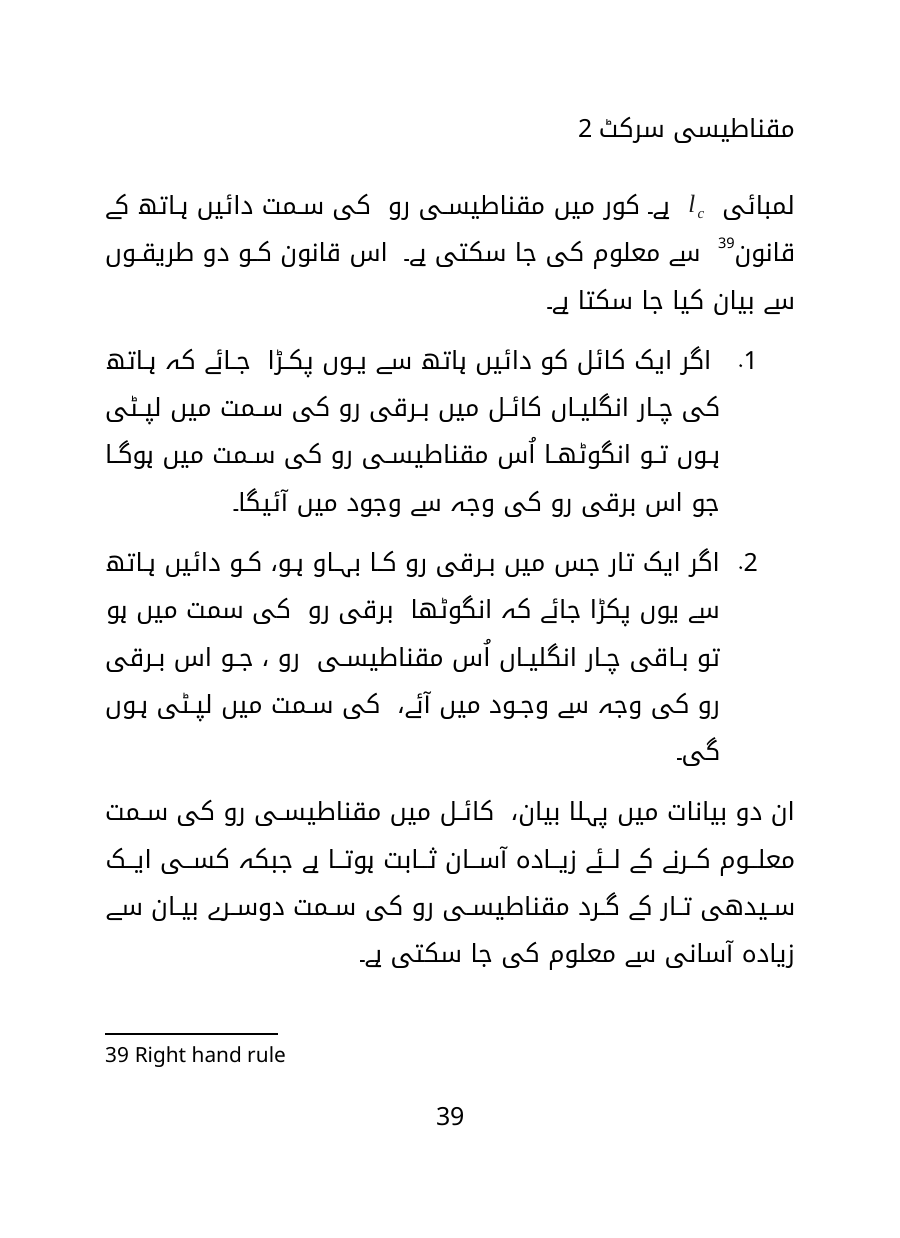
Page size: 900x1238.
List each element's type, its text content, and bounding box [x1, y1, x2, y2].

text شکل 2.7 میں ایک سادہ مقناطیسی نظام دکھایا گیا ہے جس میں مقناطیسی دباؤ مقناطیسی کور میں مقناطیسی رو کو جنم دیتی ہے۔ یہاں کور کا رقبہ عمودی تراش ہر جگہ یکساں ہے اور کور میں نکتہ دار لکیر کی لمبائیہے۔ کور میں مقناطیسی رو کی سمت دائیں ہاتھ کے قانون سے معلوم کی جا سکتی ہے۔ اس قانون کو دو طریقوں سے بیان کیا جا سکتا ہے۔ [105, 182, 795, 324]
text Right hand rule [105, 1040, 795, 1068]
text ان دو بیانات میں پہلا بیان، کائل میں مقناطیسی رو کی سمت معلوم کرنے کے لئے زیادہ آسان ثابت ہوتا ہے جبکہ کسی ایک سیدھی تار کے گرد مقناطیسی رو کی سمت دوسرے بیان سے زیادہ آسانی سے معلوم کی جا سکتی ہے۔ [105, 789, 795, 978]
list اگر ایک کائل کو دائیں ہاتھ سے یوں پکڑا جائے کہ ہاتھ کی چار انگلیاں کائل میں برقی رو کی سمت میں لپٹی ہوں تو انگوٹھا اُس مقناطیسی رو کی سمت میں ہوگا جو اس برقی رو کی وجہ سے وجود میں آئیگا۔ [105, 337, 757, 527]
list اگر ایک تار جس میں برقی رو کا بہاو ہو، کو دائیں ہاتھ سے یوں پکڑا جائے کہ انگوٹھا برقی رو کی سمت میں ہو تو باقی چار انگلیاں اُس مقناطیسی رو ، جو اس برقی رو کی وجہ سے وجود میں آئے، کی سمت میں لپٹی ہوں گی۔ [105, 539, 757, 776]
